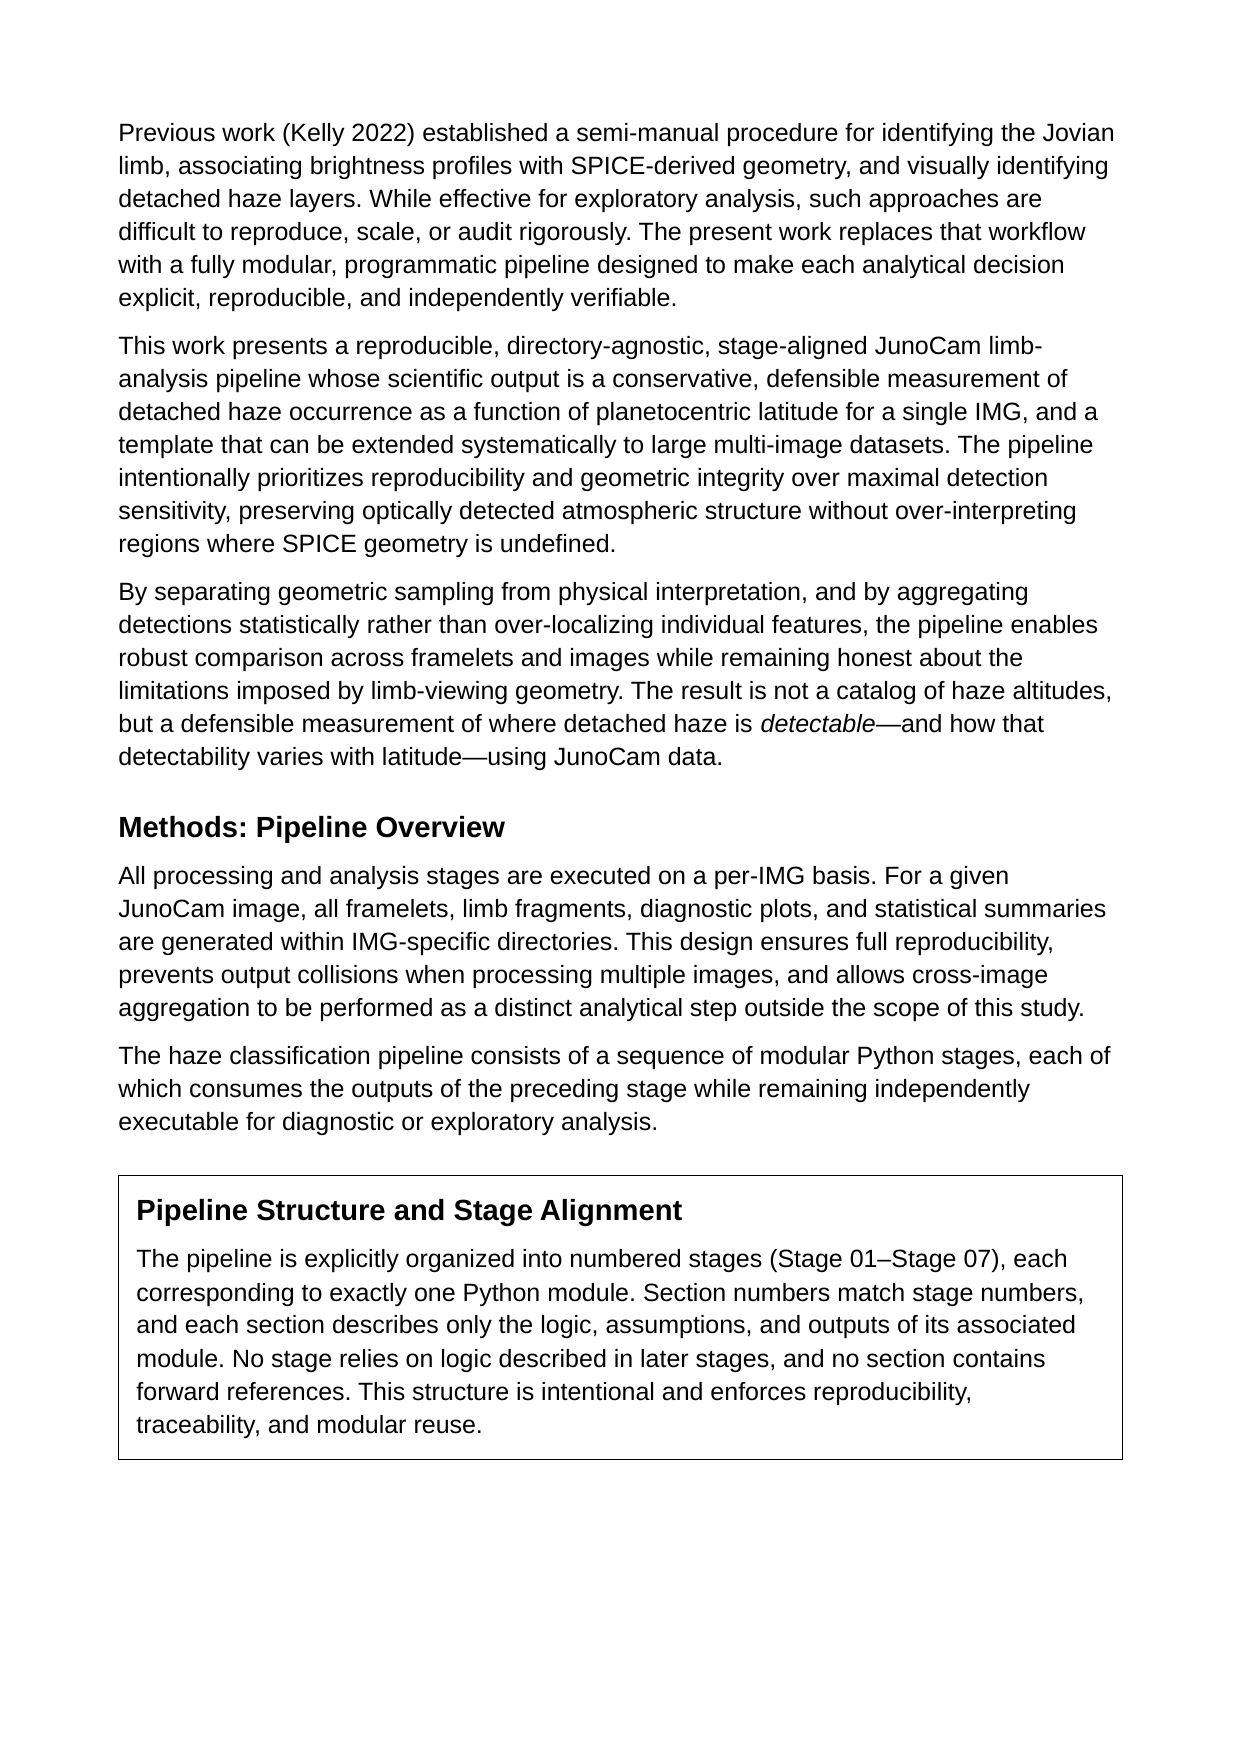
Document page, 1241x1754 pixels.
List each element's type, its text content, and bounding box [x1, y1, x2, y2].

subtitle Pipeline Structure and Stage Alignment [119, 1176, 1122, 1226]
text By separating geometric sampling from physical interpretation, and by aggregating detections statistically rather than over-localizing individual features, the pipeline enables robust comparison across framelets and images while remaining honest about the limitations imposed by limb-viewing geometry. The result is not a catalog of haze altitudes, but a defensible measurement of where detached haze is detectable—and how that detectability varies with latitude—using JunoCam data. [118, 577, 1122, 770]
text The haze classification pipeline consists of a sequence of modular Python stages, each of which consumes the outputs of the preceding stage while remaining independently executable for diagnostic or exploratory analysis. [118, 1041, 1122, 1136]
text This work presents a reproducible, directory-agnostic, stage-aligned JunoCam limb-analysis pipeline whose scientific output is a conservative, defensible measurement of detached haze occurrence as a function of planetocentric latitude for a single IMG, and a template that can be extended systematically to large multi-image datasets. The pipeline intentionally prioritizes reproducibility and geometric integrity over maximal detection sensitivity, preserving optically detected atmospheric structure without over-interpreting regions where SPICE geometry is undefined. [118, 331, 1122, 558]
text All processing and analysis stages are executed on a per-IMG basis. For a given JunoCam image, all framelets, limb fragments, diagnostic plots, and statistical summaries are generated within IMG-specific directories. This design ensures full reproducibility, prevents output collisions when processing multiple images, and allows cross-image aggregation to be performed as a distinct analytical step outside the scope of this study. [118, 861, 1122, 1022]
text The pipeline is explicitly organized into numbered stages (Stage 01–Stage 07), each corresponding to exactly one Python module. Section numbers match stage numbers, and each section describes only the logic, assumptions, and outputs of its associated module. No stage relies on logic described in later stages, and no section contains forward references. This structure is intentional and enforces reproducibility, traceability, and modular reuse. [119, 1226, 1122, 1459]
subtitle Methods: Pipeline Overview [118, 810, 1122, 844]
text Previous work (Kelly 2022) established a semi-manual procedure for identifying the Jovian limb, associating brightness profiles with SPICE-derived geometry, and visually identifying detached haze layers. While effective for exploratory analysis, such approaches are difficult to reproduce, scale, or audit rigorously. The present work replaces that workflow with a fully modular, programmatic pipeline designed to make each analytical decision explicit, reproducible, and independently verifiable. [118, 118, 1122, 312]
